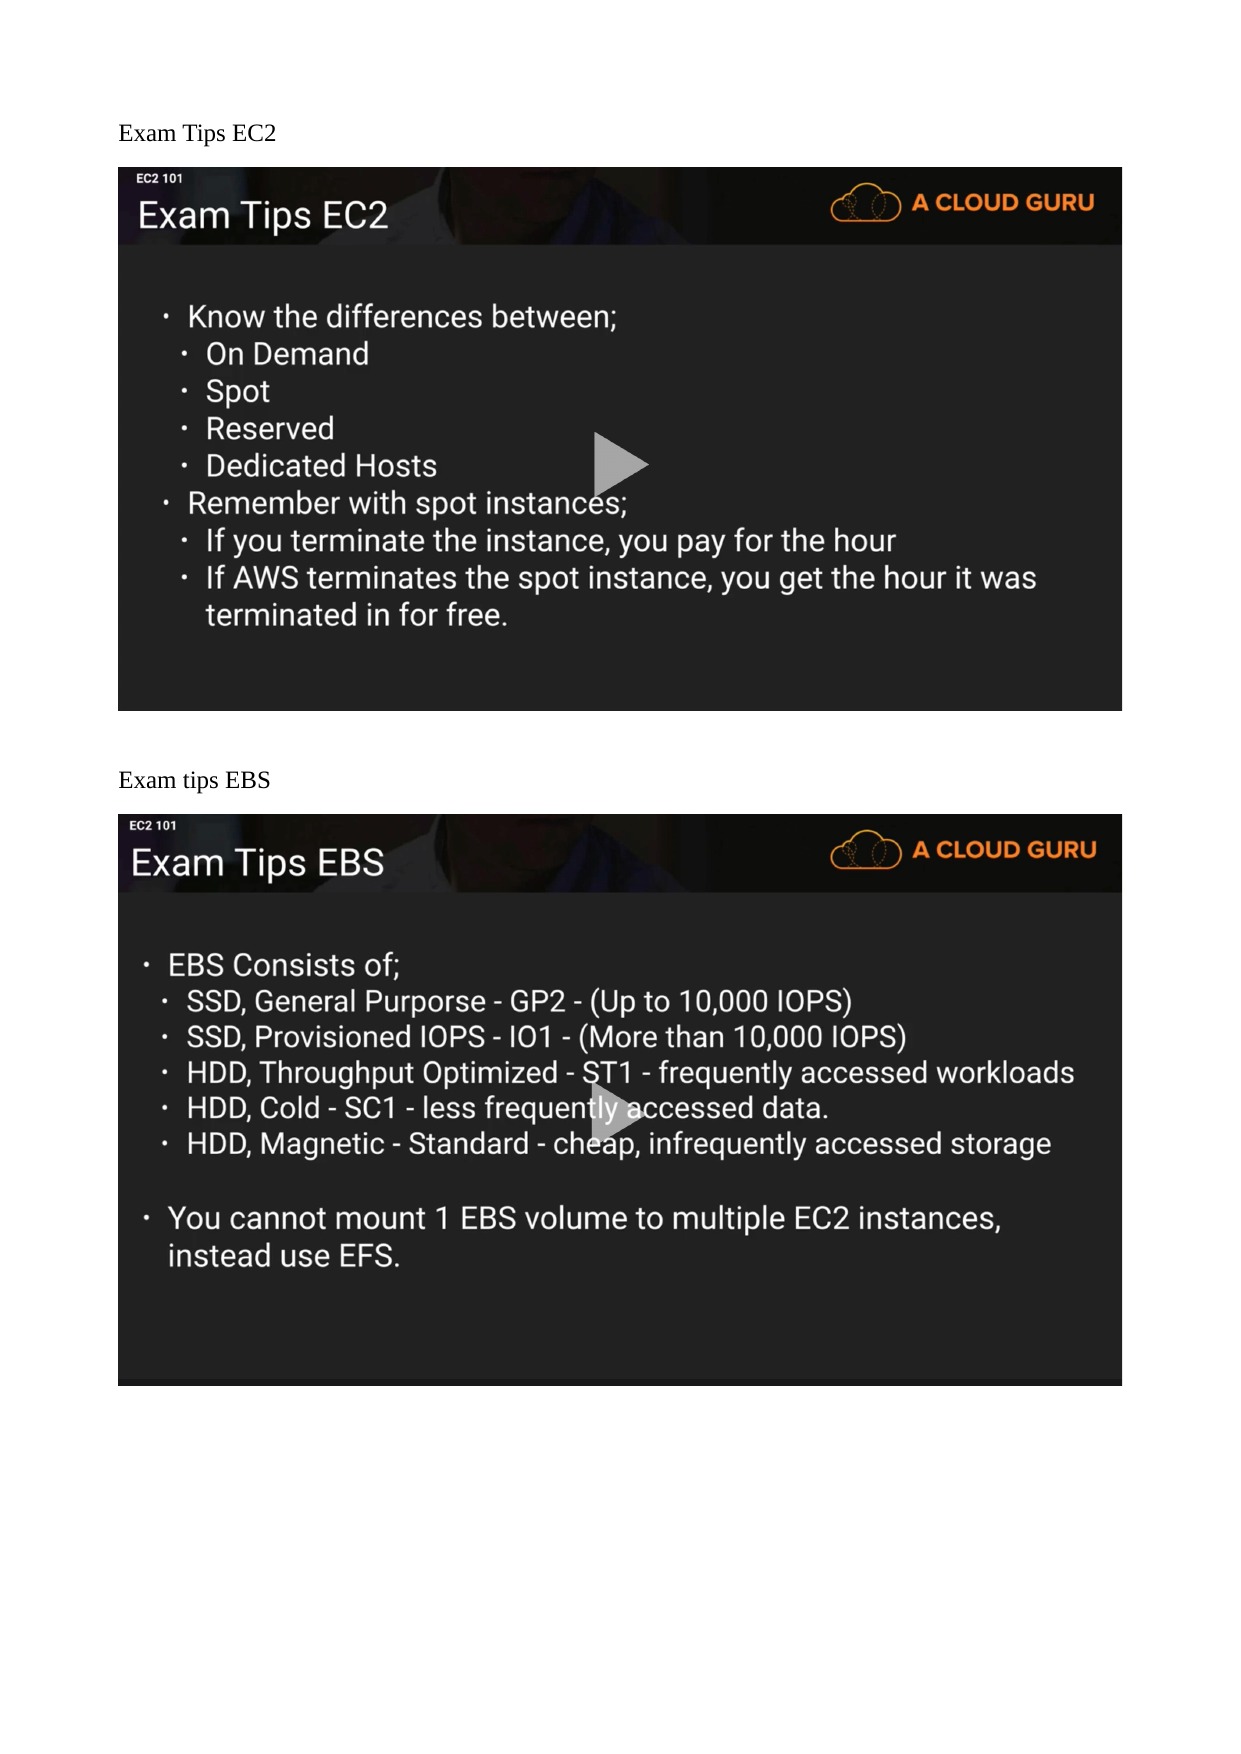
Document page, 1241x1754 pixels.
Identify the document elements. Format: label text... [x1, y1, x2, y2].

picture [118, 167, 1123, 711]
text Exam tips EBS [118, 765, 1122, 794]
picture [118, 814, 1123, 1386]
text Exam Tips EC2 [118, 118, 1122, 147]
